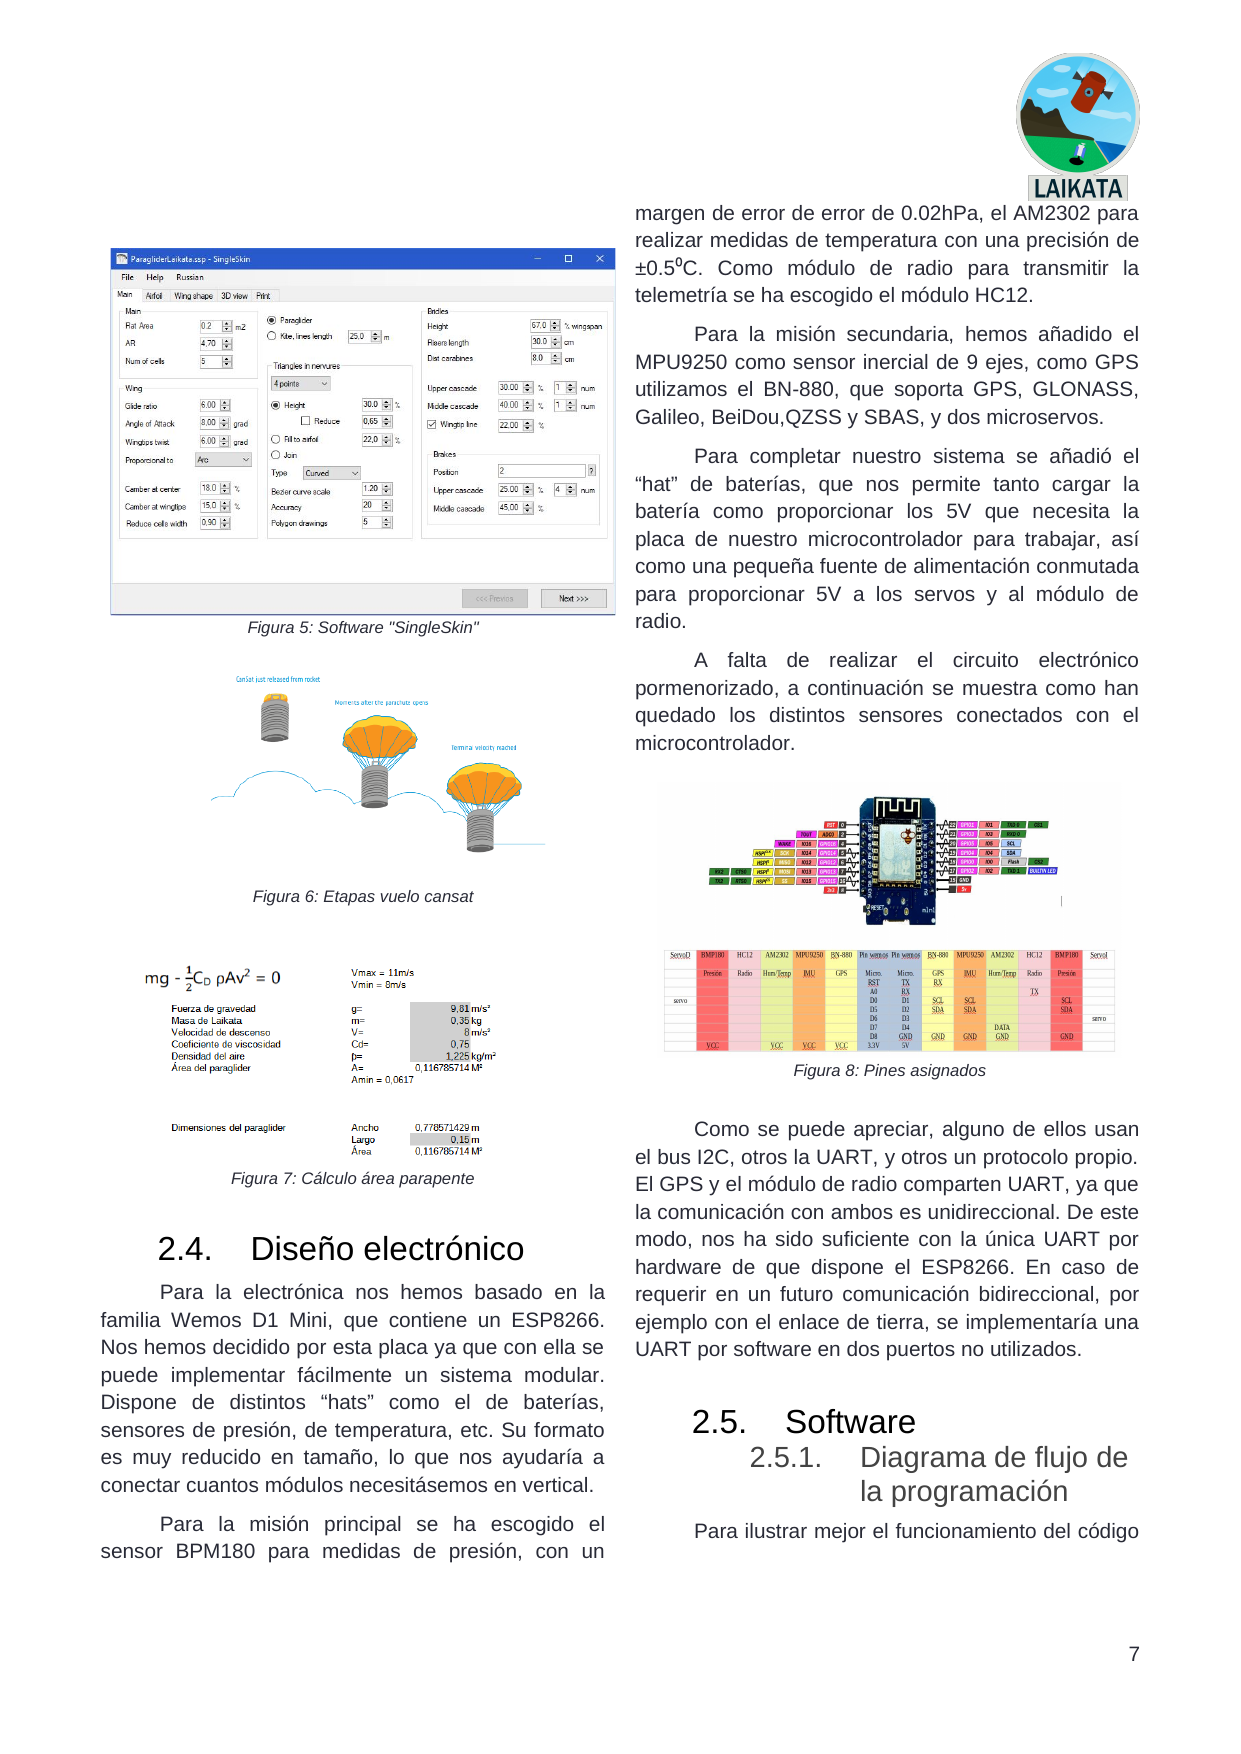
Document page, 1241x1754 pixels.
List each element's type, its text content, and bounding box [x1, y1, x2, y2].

text Para la misión secundaria, hemos añadido el MPU9250 como sensor inercial de 9 ejes, como GPS utilizamos el BN-880, que soporta GPS, GLONASS, Galileo, BeiDou,QZSS y SBAS, y dos microservos. [635, 322, 1140, 429]
text Para la electrónica nos hemos basado en la familia Wemos D1 Mini, que contiene un ESP8266. Nos hemos decidido por esta placa ya que con ella se puede implementar fácilmente un sistema modular. Dispone de distintos “hats” como el de baterías, sensores de presión, de temperatura, etc. Su formato es muy reducido en tamaño, lo que nos ayudaría a conectar cuantos módulos necesitásemos en vertical. [100, 1280, 605, 1496]
picture [1016, 53, 1140, 201]
text Figura 6: Etapas vuelo cansat [110, 653, 615, 906]
subtitle Diseño electrónico [213, 1188, 605, 1267]
picture [110, 248, 616, 616]
text Para completar nuestro sistema se añadió el “hat” de baterías, que nos permite tanto cargar la batería como proporcionar los 5V que necesita la placa de nuestro microcontrolador para trabajar, así como una pequeña fuente de alimentación conmutada para proporcionar 5V a los servos y al módulo de radio. [635, 444, 1140, 633]
picture [117, 938, 588, 1167]
text A falta de realizar el circuito electrónico pormenorizado, a continuación se muestra como han quedado los distintos sensores conectados con el microcontrolador. [635, 648, 1140, 755]
text Como se puede apreciar, alguno de ellos usan el bus I2C, otros la UART, y otros un protocolo propio. El GPS y el módulo de radio comparten UART, ya que la comunicación con ambos es unidireccional. De este modo, nos ha sido suficiente con la única UART por hardware de que dispone el ESP8266. En caso de requerir en un futuro comunicación bidireccional, por ejemplo con el enlace de tierra, se implementaría una UART por software en dos puertos no utilizados. [635, 1117, 1140, 1361]
text Figura 8: Pines asignados [635, 770, 1144, 1079]
text Para la misión principal se ha escogido el sensor BPM180 para medidas de presión, con un [100, 1512, 605, 1563]
picture [120, 664, 605, 885]
subtitle Software [747, 1402, 1140, 1441]
text margen de error de error de 0.02hPa, el AM2302 para realizar medidas de temperatura con una precisión de ±0.5⁰C. Como módulo de radio para transmitir la telemetría se ha escogido el módulo HC12. [635, 201, 1140, 307]
subtitle Diagrama de flujo de la programación [822, 1441, 1140, 1508]
picture [657, 782, 1122, 1058]
text Figura 5: Software "SingleSkin" [111, 616, 616, 637]
text Para ilustrar mejor el funcionamiento del código [635, 1519, 1140, 1543]
subtitle [213, 914, 605, 931]
list Figura 7: Cálculo área parapente [100, 931, 605, 1188]
